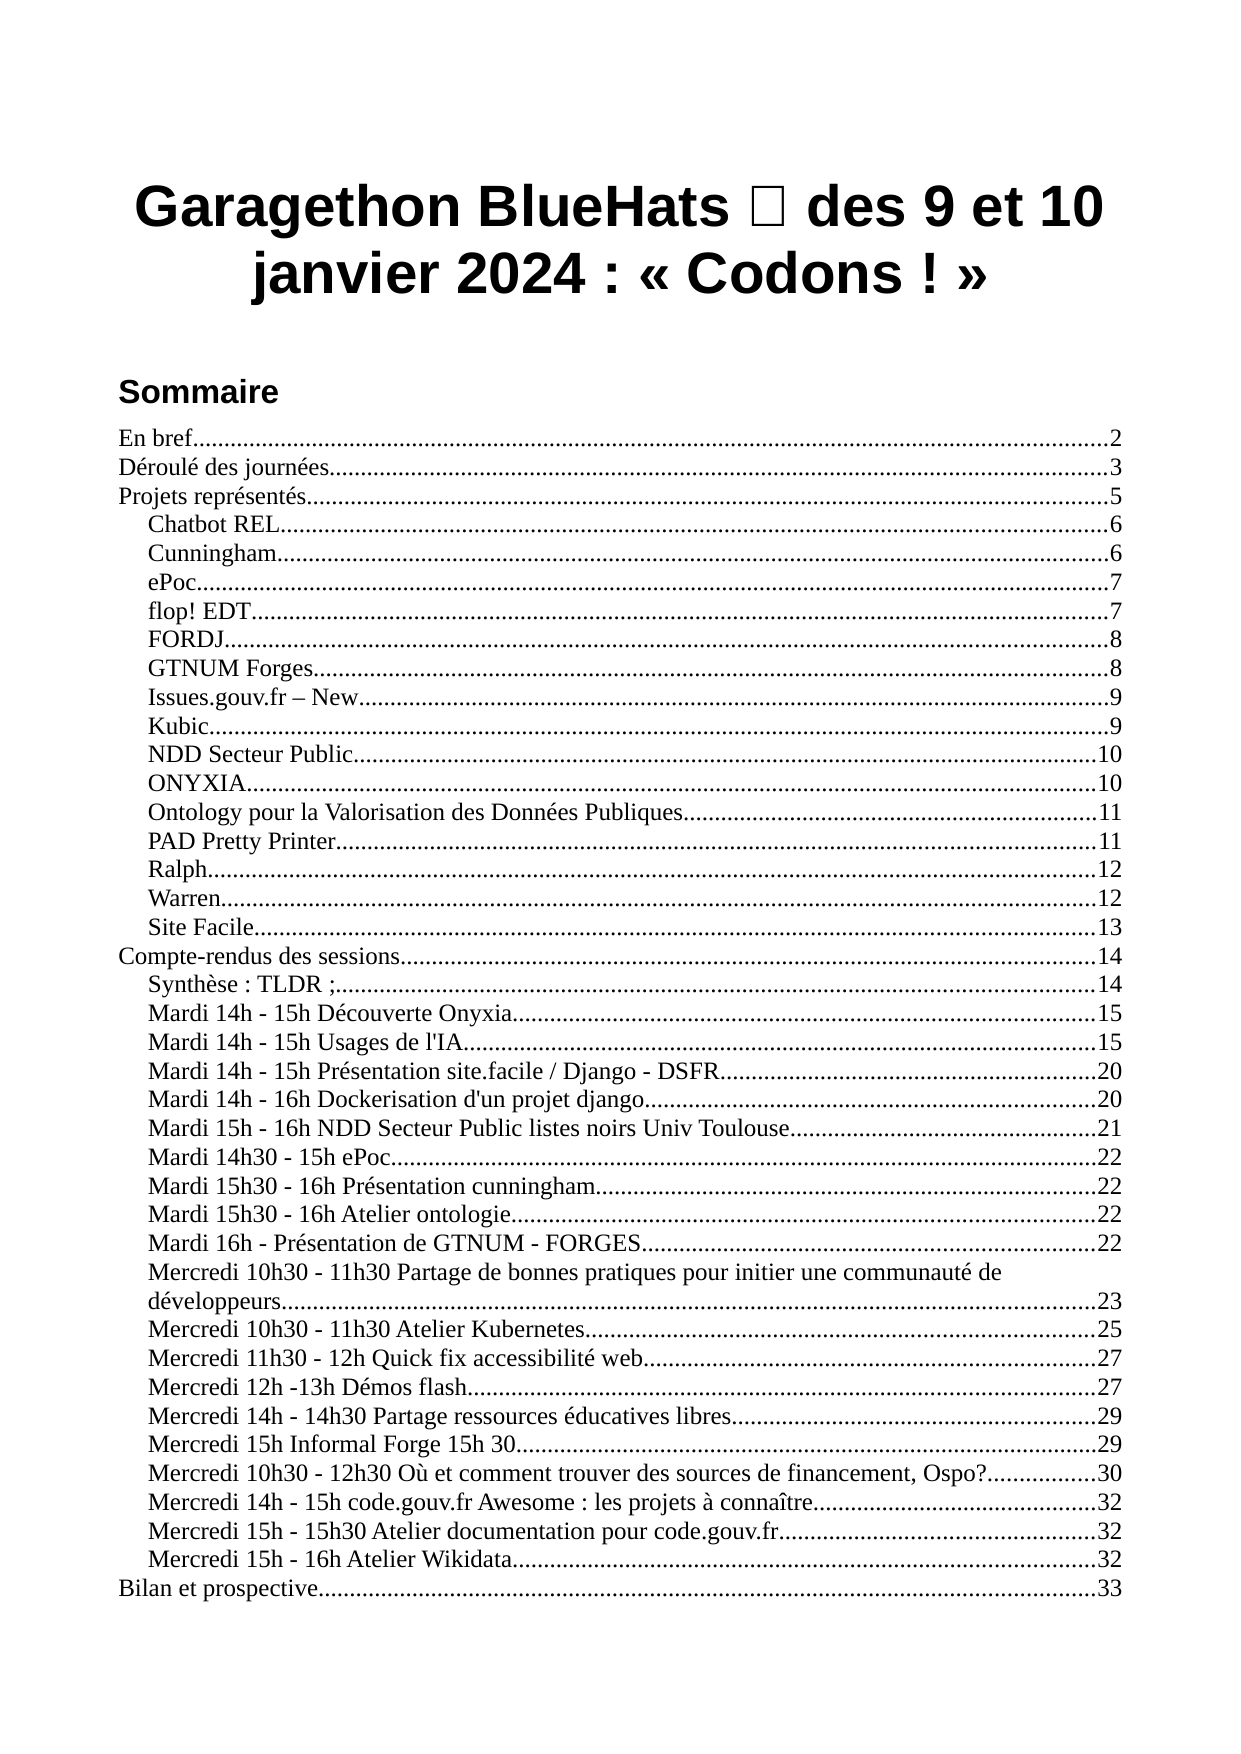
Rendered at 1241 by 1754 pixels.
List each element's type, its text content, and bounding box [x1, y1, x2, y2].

text Bilan et prospective 33 [118, 1573, 1122, 1602]
text Mercredi 10h30 - 11h30 Atelier Kubernetes 25 [148, 1314, 1122, 1343]
text Déroulé des journées 3 [118, 452, 1122, 481]
text Ralph 12 [148, 854, 1122, 883]
title Garagethon BlueHats 🧢 des 9 et 10 janvier 2024 : « Codons ! » [118, 172, 1122, 306]
text flop! EDT 7 [148, 596, 1122, 624]
text Projets représentés 5 [118, 481, 1122, 509]
text Mercredi 10h30 - 12h30 Où et comment trouver des sources de financement, Ospo? 30 [148, 1458, 1122, 1487]
text Mercredi 15h - 15h30 Atelier documentation pour code.gouv.fr 32 [148, 1516, 1122, 1544]
text ONYXIA 10 [148, 768, 1122, 797]
text Cunningham 6 [148, 538, 1122, 567]
text GTNUM Forges 8 [148, 653, 1122, 682]
text Warren 12 [148, 883, 1122, 912]
text Compte-rendus des sessions 14 [118, 941, 1122, 969]
text FORDJ 8 [148, 624, 1122, 653]
text Mardi 16h - Présentation de GTNUM - FORGES 22 [148, 1228, 1122, 1257]
subtitle Sommaire [118, 372, 1122, 411]
text PAD Pretty Printer 11 [148, 826, 1122, 854]
text Kubic 9 [148, 711, 1122, 739]
text Issues.gouv.fr – New 9 [148, 682, 1122, 711]
text Site Facile 13 [148, 912, 1122, 941]
text Chatbot REL 6 [148, 509, 1122, 538]
text Mardi 15h - 16h NDD Secteur Public listes noirs Univ Toulouse 21 [148, 1113, 1122, 1142]
text En bref 2 [118, 423, 1122, 452]
text Mardi 14h - 15h Usages de l'IA 15 [148, 1027, 1122, 1056]
text Mercredi 14h - 15h code.gouv.fr Awesome : les projets à connaître 32 [148, 1487, 1122, 1516]
text Synthèse : TLDR ; 14 [148, 969, 1122, 998]
text Mercredi 14h - 14h30 Partage ressources éducatives libres 29 [148, 1401, 1122, 1429]
text Mercredi 11h30 - 12h Quick fix accessibilité web 27 [148, 1343, 1122, 1372]
text Mardi 14h - 15h Découverte Onyxia 15 [148, 998, 1122, 1027]
text Mercredi 12h -13h Démos flash 27 [148, 1372, 1122, 1401]
text NDD Secteur Public 10 [148, 739, 1122, 768]
text Mercredi 15h - 16h Atelier Wikidata 32 [148, 1544, 1122, 1573]
text Mardi 14h30 - 15h ePoc 22 [148, 1142, 1122, 1171]
text Mercredi 15h Informal Forge 15h 30 29 [148, 1429, 1122, 1458]
text Ontology pour la Valorisation des Données Publiques 11 [148, 797, 1122, 826]
text ePoc 7 [148, 567, 1122, 596]
text Mardi 14h - 16h Dockerisation d'un projet django 20 [148, 1084, 1122, 1113]
text Mercredi 10h30 - 11h30 Partage de bonnes pratiques pour initier une communauté de développeurs 23 [148, 1257, 1122, 1314]
text Mardi 14h - 15h Présentation site.facile / Django - DSFR 20 [148, 1056, 1122, 1084]
text Mardi 15h30 - 16h Atelier ontologie 22 [148, 1199, 1122, 1228]
text Mardi 15h30 - 16h Présentation cunningham 22 [148, 1171, 1122, 1199]
